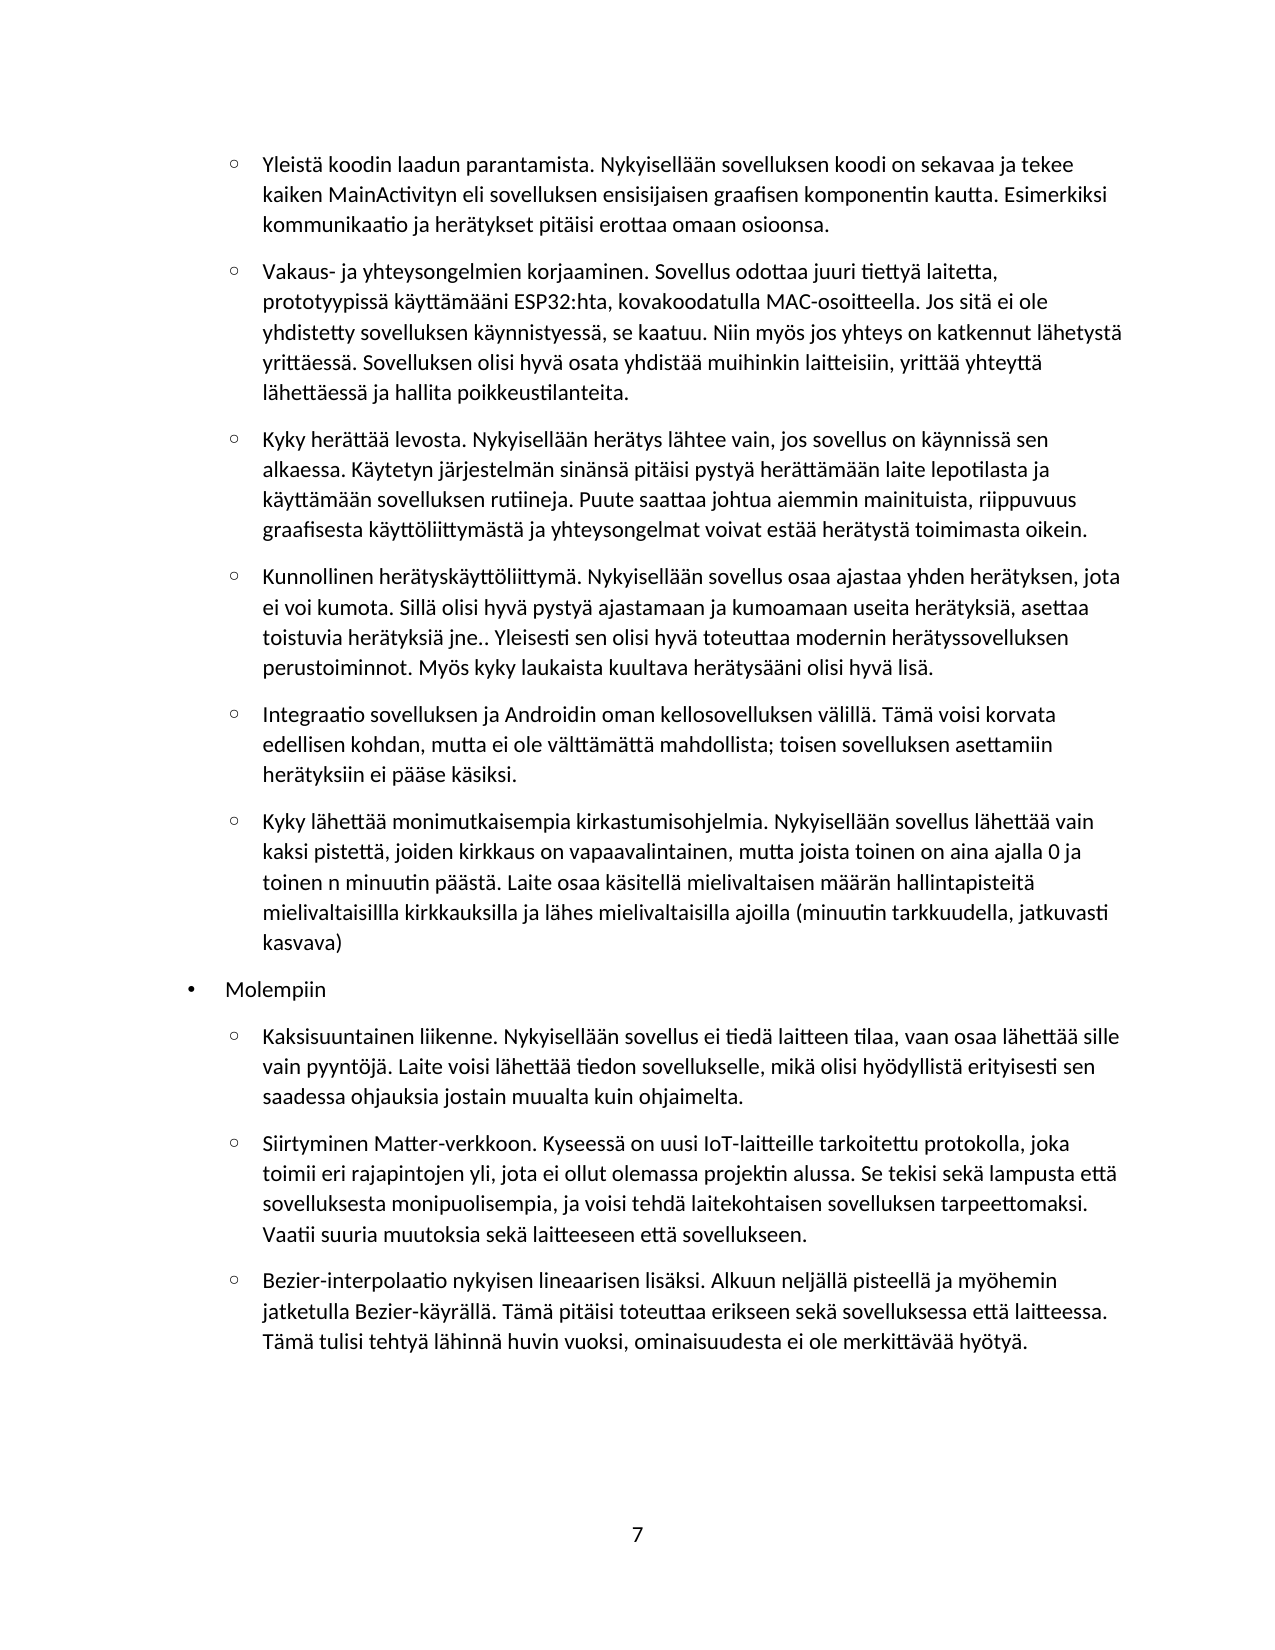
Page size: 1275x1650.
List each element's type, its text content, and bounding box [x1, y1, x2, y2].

list Kaksisuuntainen liikenne. Nykyisellään sovellus ei tiedä laitteen tilaa, vaan osaa lähettää sille vain pyyntöjä. Laite voisi lähettää tiedon sovellukselle, mikä olisi hyödyllistä erityisesti sen saadessa ohjauksia jostain muualta kuin ohjaimelta. [225, 1022, 1125, 1110]
list Siirtyminen Matter-verkkoon. Kyseessä on uusi IoT-laitteille tarkoitettu protokolla, joka toimii eri rajapintojen yli, jota ei ollut olemassa projektin alussa. Se tekisi sekä lampusta että sovelluksesta monipuolisempia, ja voisi tehdä laitekohtaisen sovelluksen tarpeettomaksi. Vaatii suuria muutoksia sekä laitteeseen että sovellukseen. [225, 1129, 1125, 1248]
list Bezier-interpolaatio nykyisen lineaarisen lisäksi. Alkuun neljällä pisteellä ja myöhemin jatketulla Bezier-käyrällä. Tämä pitäisi toteuttaa erikseen sekä sovelluksessa että laitteessa. Tämä tulisi tehtyä lähinnä huvin vuoksi, ominaisuudesta ei ole merkittävää hyötyä. [225, 1267, 1125, 1355]
list Kyky herättää levosta. Nykyisellään herätys lähtee vain, jos sovellus on käynnissä sen alkaessa. Käytetyn järjestelmän sinänsä pitäisi pystyä herättämään laite lepotilasta ja käyttämään sovelluksen rutiineja. Puute saattaa johtua aiemmin mainituista, riippuvuus graafisesta käyttöliittymästä ja yhteysongelmat voivat estää herätystä toimimasta oikein. [225, 425, 1125, 544]
list Vakaus- ja yhteysongelmien korjaaminen. Sovellus odottaa juuri tiettyä laitetta, prototyypissä käyttämääni ESP32:hta, kovakoodatulla MAC-osoitteella. Jos sitä ei ole yhdistetty sovelluksen käynnistyessä, se kaatuu. Niin myös jos yhteys on katkennut lähetystä yrittäessä. Sovelluksen olisi hyvä osata yhdistää muihinkin laitteisiin, yrittää yhteyttä lähettäessä ja hallita poikkeustilanteita. [225, 257, 1125, 406]
list Kunnollinen herätyskäyttöliittymä. Nykyisellään sovellus osaa ajastaa yhden herätyksen, jota ei voi kumota. Sillä olisi hyvä pystyä ajastamaan ja kumoamaan useita herätyksiä, asettaa toistuvia herätyksiä jne.. Yleisesti sen olisi hyvä toteuttaa modernin herätyssovelluksen perustoiminnot. Myös kyky laukaista kuultava herätysääni olisi hyvä lisä. [225, 562, 1125, 681]
list Yleistä koodin laadun parantamista. Nykyisellään sovelluksen koodi on sekavaa ja tekee kaiken MainActivityn eli sovelluksen ensisijaisen graafisen komponentin kautta. Esimerkiksi kommunikaatio ja herätykset pitäisi erottaa omaan osioonsa. [225, 150, 1125, 238]
list Integraatio sovelluksen ja Androidin oman kellosovelluksen välillä. Tämä voisi korvata edellisen kohdan, mutta ei ole välttämättä mahdollista; toisen sovelluksen asettamiin herätyksiin ei pääse käsiksi. [225, 700, 1125, 788]
list Molempiin [187, 975, 1125, 1003]
list Kyky lähettää monimutkaisempia kirkastumisohjelmia. Nykyisellään sovellus lähettää vain kaksi pistettä, joiden kirkkaus on vapaavalintainen, mutta joista toinen on aina ajalla 0 ja toinen n minuutin päästä. Laite osaa käsitellä mielivaltaisen määrän hallintapisteitä mielivaltaisillla kirkkauksilla ja lähes mielivaltaisilla ajoilla (minuutin tarkkuudella, jatkuvasti kasvava) [225, 807, 1125, 956]
